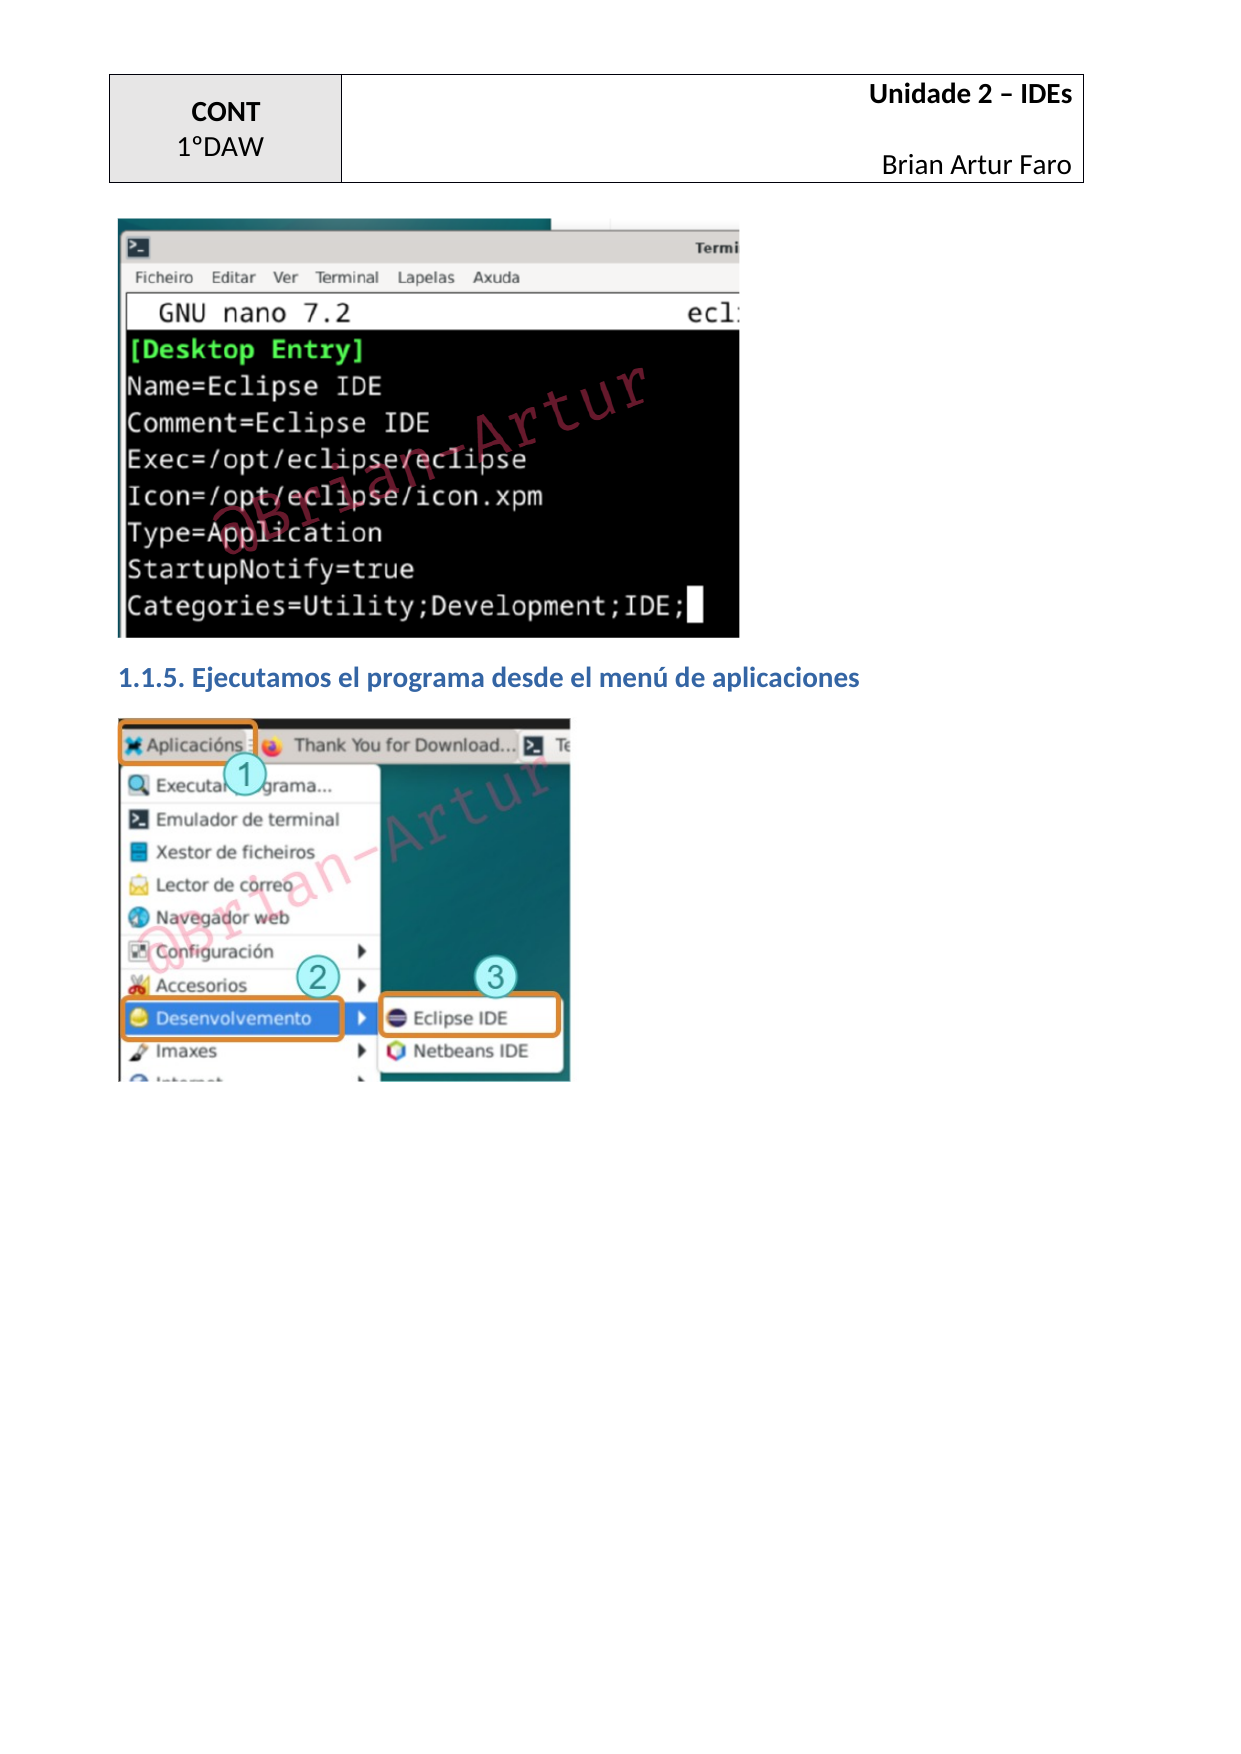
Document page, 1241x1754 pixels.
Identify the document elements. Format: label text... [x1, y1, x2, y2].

picture [117, 218, 740, 638]
subtitle 1.1.5. Ejecutamos el programa desde el menú de aplicaciones [118, 659, 1092, 695]
picture [117, 717, 580, 1082]
